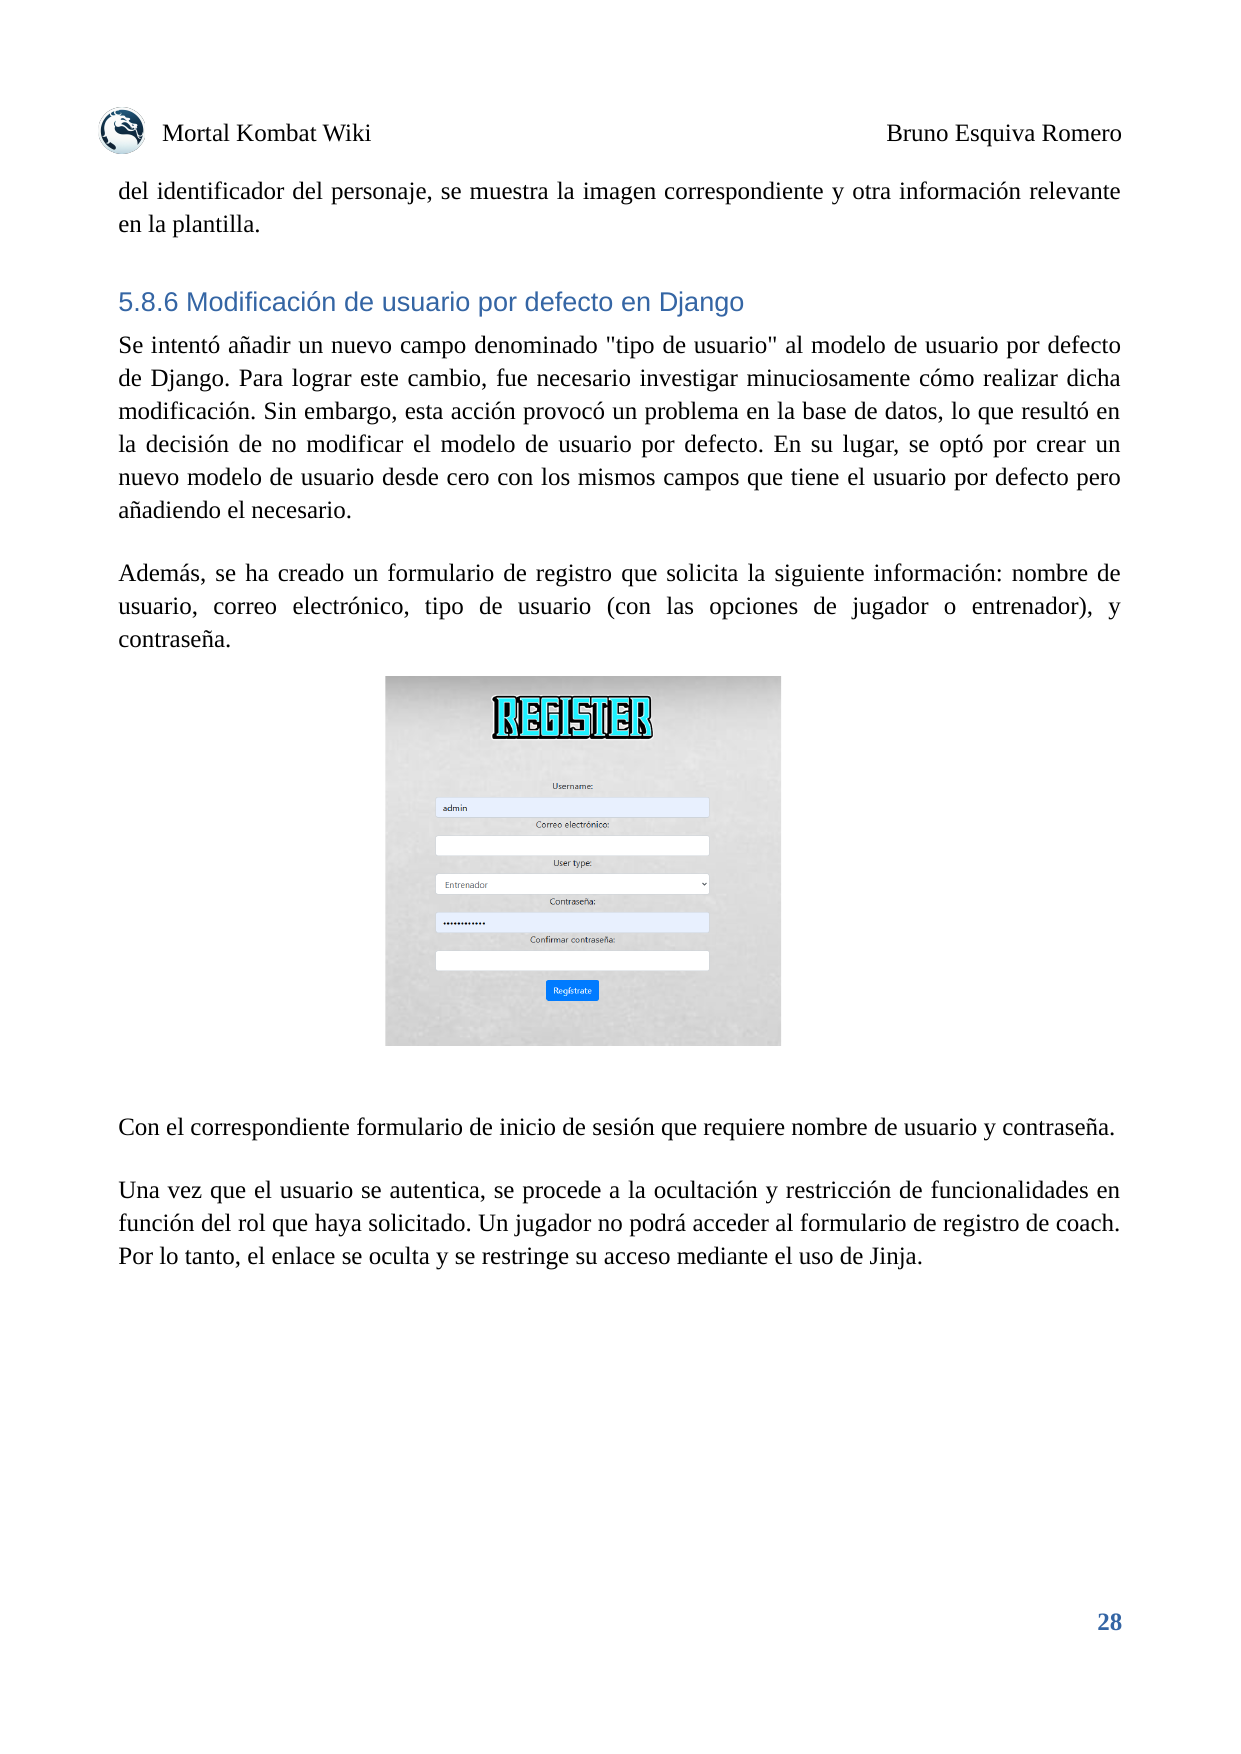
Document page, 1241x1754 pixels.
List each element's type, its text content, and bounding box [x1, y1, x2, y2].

picture [98, 107, 145, 154]
text Con el correspondiente formulario de inicio de sesión que requiere nombre de usuario y contraseña. [118, 1112, 1122, 1141]
picture [385, 676, 782, 1046]
text Se intentó añadir un nuevo campo denominado "tipo de usuario" al modelo de usuario por defecto de Django. Para lograr este cambio, fue necesario investigar minuciosamente cómo realizar dicha modificación. Sin embargo, esta acción provocó un problema en la base de datos, lo que resultó en la decisión de no modificar el modelo de usuario por defecto. En su lugar, se optó por crear un nuevo modelo de usuario desde cero con los mismos campos que tiene el usuario por defecto pero añadiendo el necesario. [118, 330, 1122, 524]
text del identificador del personaje, se muestra la imagen correspondiente y otra información relevante en la plantilla. [118, 176, 1122, 238]
text Además, se ha creado un formulario de registro que solicita la siguiente información: nombre de usuario, correo electrónico, tipo de usuario (con las opciones de jugador o entrenador), y contraseña. [118, 558, 1122, 653]
text Una vez que el usuario se autentica, se procede a la ocultación y restricción de funcionalidades en función del rol que haya solicitado. Un jugador no podrá acceder al formulario de registro de coach. Por lo tanto, el enlace se oculta y se restringe su acceso mediante el uso de Jinja. [118, 1175, 1122, 1269]
subtitle 5.8.6 Modificación de usuario por defecto en Django [118, 286, 1122, 318]
